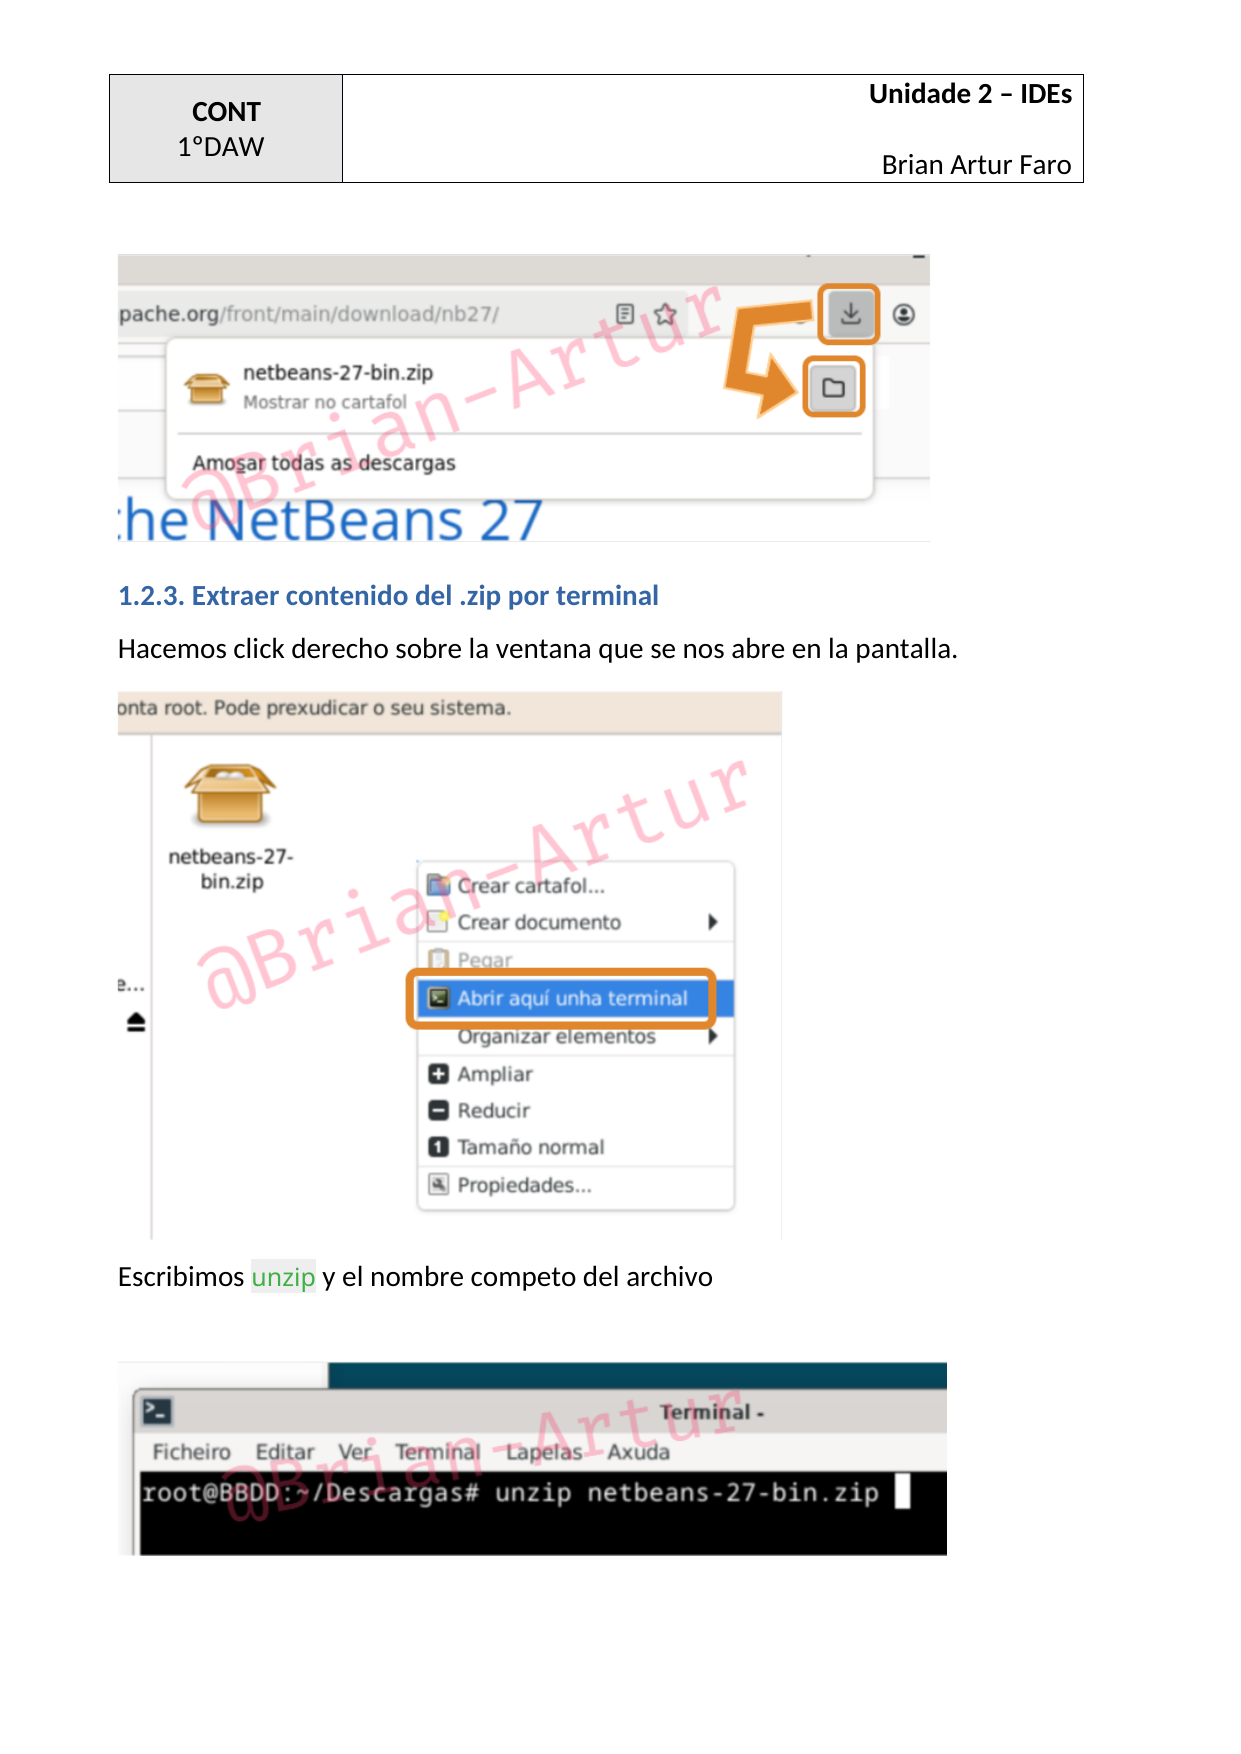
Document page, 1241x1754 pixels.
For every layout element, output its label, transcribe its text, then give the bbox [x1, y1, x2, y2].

text Escribimos unzip y el nombre competo del archivo [118, 1258, 1092, 1293]
picture [117, 691, 851, 1240]
text Hacemos click derecho sobre la ventana que se nos abre en la pantalla. [118, 630, 1092, 666]
picture [117, 218, 931, 555]
picture [117, 1315, 947, 1556]
text 1.2.3. Extraer contenido del .zip por terminal [118, 577, 1092, 612]
